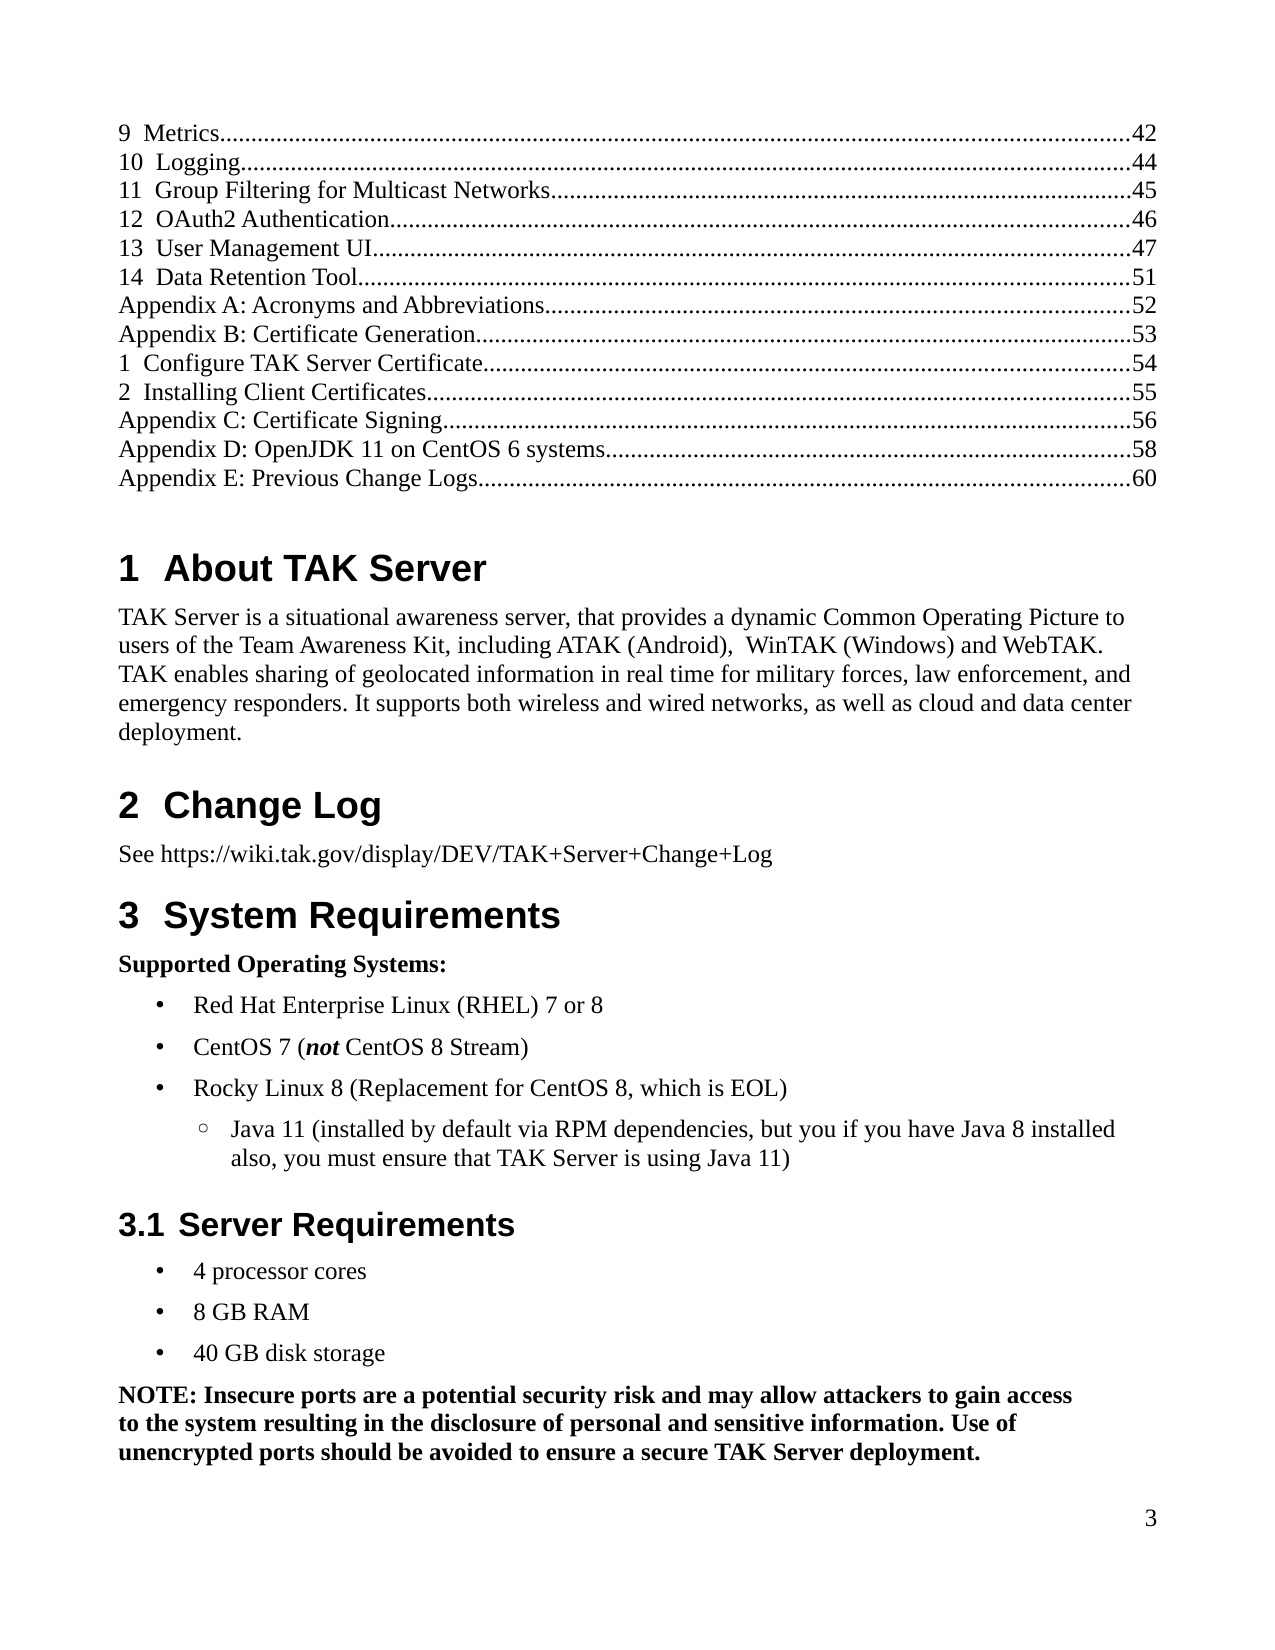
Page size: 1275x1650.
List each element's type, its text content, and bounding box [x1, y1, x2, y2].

text 9 Metrics 42 [118, 118, 1157, 147]
list 40 GB disk storage [156, 1338, 1157, 1367]
list 4 processor cores [156, 1256, 1157, 1285]
list Java 11 (installed by default via RPM dependencies, but you if you have Java 8 installed also, you must ensure that TAK Server is using Java 11) [193, 1114, 1157, 1172]
subtitle About TAK Server [118, 546, 1157, 589]
text 11 Group Filtering for Multicast Networks 45 [118, 176, 1157, 204]
list Red Hat Enterprise Linux (RHEL) 7 or 8 [156, 990, 1157, 1019]
text Appendix D: OpenJDK 11 on CentOS 6 systems 58 [118, 434, 1157, 463]
text 10 Logging 44 [118, 147, 1157, 176]
text 2 Installing Client Certificates 55 [118, 377, 1157, 406]
text 12 OAuth2 Authentication 46 [118, 204, 1157, 233]
text Appendix B: Certificate Generation 53 [118, 319, 1157, 348]
list Rocky Linux 8 (Replacement for CentOS 8, which is EOL) [156, 1073, 1157, 1102]
text Supported Operating Systems: [118, 949, 1157, 978]
text NOTE: Insecure ports are a potential security risk and may allow attackers to gain access to the system resulting in the disclosure of personal and sensitive information. Use of unencrypted ports should be avoided to ensure a secure TAK Server deployment. [118, 1380, 1098, 1466]
text 14 Data Retention Tool 51 [118, 262, 1157, 291]
text Appendix C: Certificate Signing 56 [118, 406, 1157, 434]
text 1 Configure TAK Server Certificate 54 [118, 348, 1157, 377]
subtitle Change Log [118, 783, 1157, 827]
text Appendix E: Previous Change Logs 60 [118, 463, 1157, 492]
subtitle Server Requirements [118, 1205, 1157, 1243]
list 8 GB RAM [156, 1297, 1157, 1326]
list CentOS 7 (not CentOS 8 Stream) [156, 1032, 1157, 1060]
subtitle System Requirements [118, 893, 1157, 937]
text Appendix A: Acronyms and Abbreviations 52 [118, 291, 1157, 319]
text See https://wiki.tak.gov/display/DEV/TAK+Server+Change+Log [118, 839, 1157, 868]
text TAK Server is a situational awareness server, that provides a dynamic Common Operating Picture to users of the Team Awareness Kit, including ATAK (Android), WinTAK (Windows) and WebTAK. TAK enables sharing of geolocated information in real time for military forces, law enforcement, and emergency responders. It supports both wireless and wired networks, as well as cloud and data center deployment. [118, 602, 1157, 746]
text 13 User Management UI 47 [118, 233, 1157, 262]
